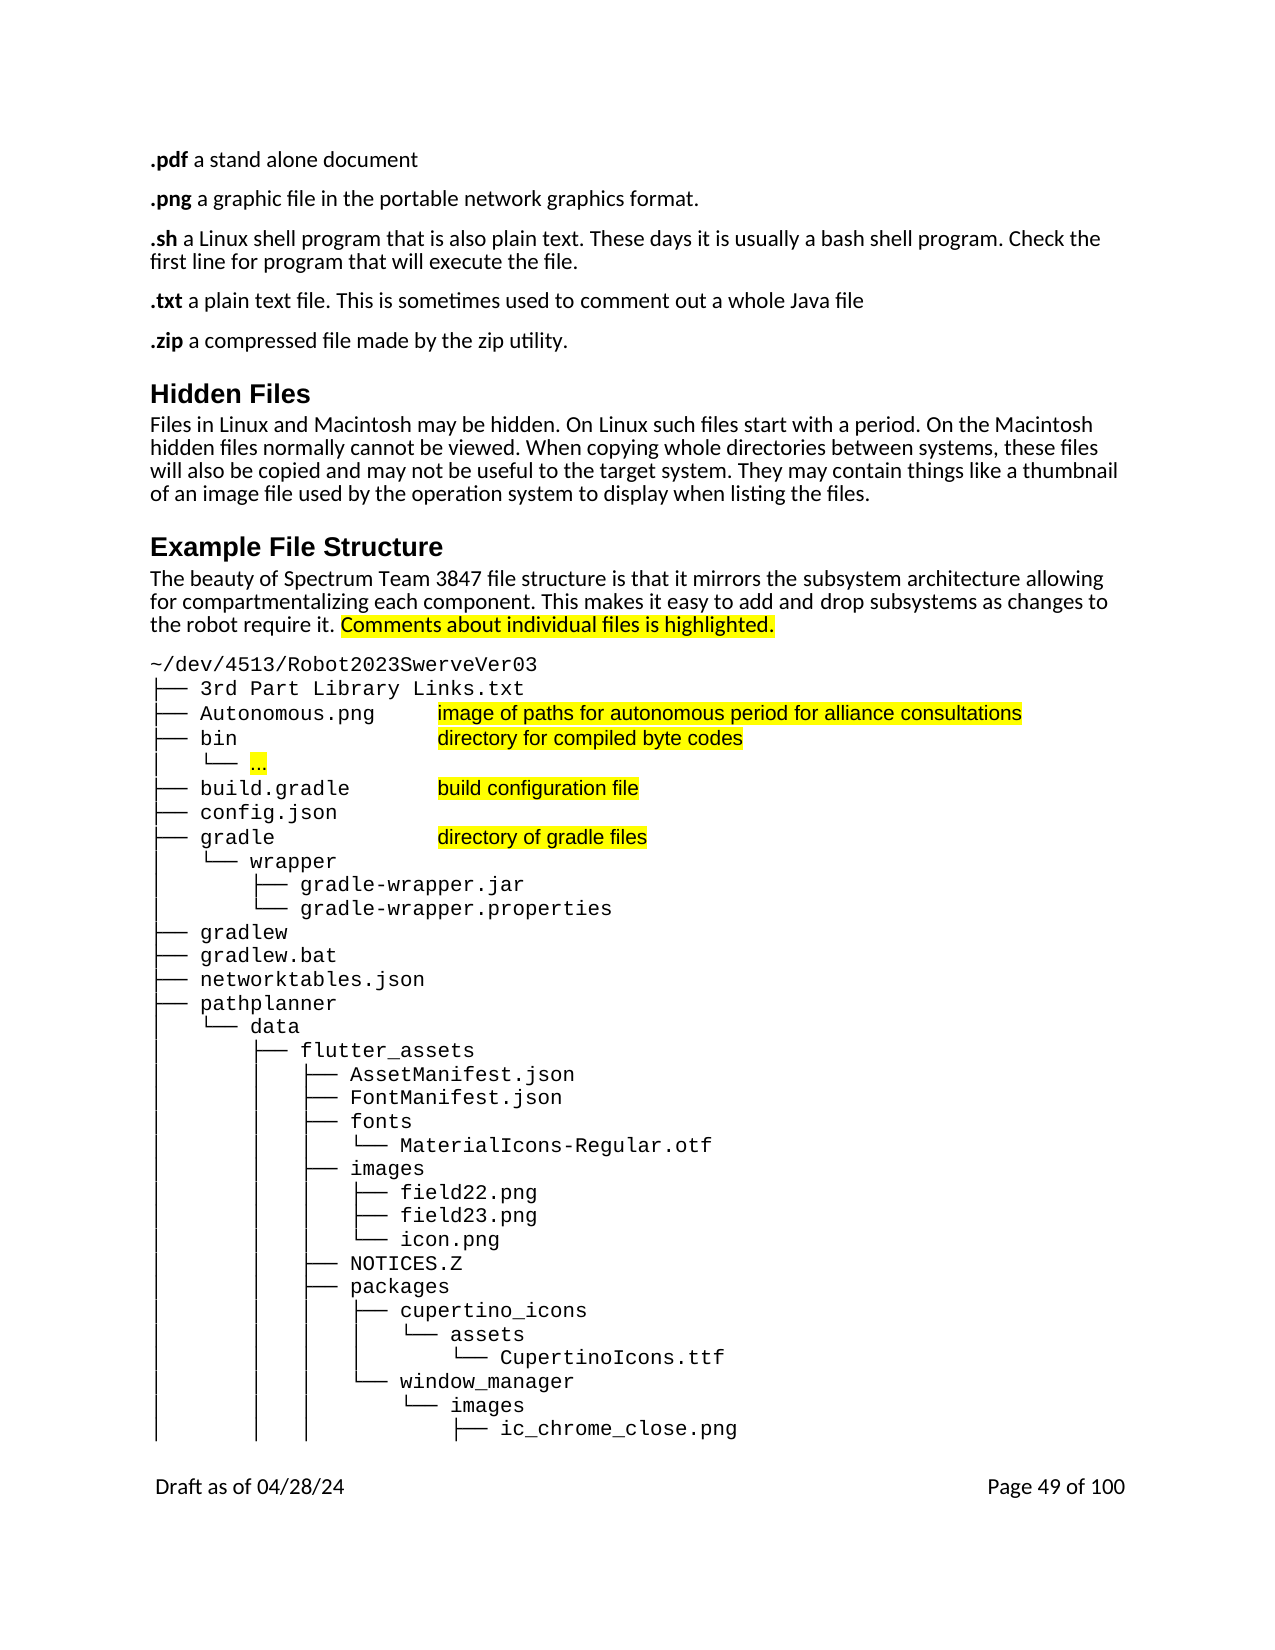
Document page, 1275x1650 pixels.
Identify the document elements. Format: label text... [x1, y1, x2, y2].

text │ │ ├── fonts [157, 1111, 256, 1134]
subtitle Hidden Files [150, 379, 1125, 409]
subtitle Example File Structure [150, 532, 1125, 563]
text │ │ │ │ └── assets [357, 1324, 1125, 1347]
text │ │ ├── fonts [257, 1111, 306, 1134]
text │ │ │ ├── field22.png [357, 1182, 1125, 1206]
text │ │ ├── NOTICES.Z [157, 1253, 256, 1276]
text ~/dev/4513/Robot2023SwerveVer03 [150, 654, 1125, 678]
text │ │ │ ├── field22.png [307, 1182, 356, 1206]
text │ │ ├── AssetManifest.json [157, 1064, 256, 1087]
text ├── bin directory for compiled byte codes [150, 727, 1125, 752]
text │ └── data [150, 1016, 1125, 1040]
text ├── 3rd Part Library Links.txt [150, 678, 1125, 702]
text │ │ ├── NOTICES.Z [307, 1253, 1125, 1276]
text ├── config.json [150, 802, 1125, 826]
text .pdf a stand alone document [150, 150, 1125, 173]
text Files in Linux and Macintosh may be hidden. On Linux such files start with a period. On the Macintosh hidden files normally cannot be viewed. When copying whole directories between systems, these files will also be copied and may not be useful to the target system. They may contain things like a thumbnail of an image file used by the operation system to display when listing the files. [150, 416, 1125, 507]
text │ │ │ ├── field23.png [150, 1206, 1125, 1229]
text │ │ │ │ └── assets [257, 1324, 306, 1347]
text .txt a plain text file. This is sometimes used to comment out a whole Java file [150, 292, 1125, 314]
text ├── gradle directory of gradle files [150, 826, 1125, 851]
text │ │ │ ├── ic_chrome_close.png [150, 1418, 1125, 1442]
text │ │ │ │ └── CupertinoIcons.ttf [150, 1347, 1125, 1371]
text ├── Autonomous.png image of paths for autonomous period for alliance consultations [150, 702, 1125, 727]
text │ │ │ └── MaterialIcons-Regular.otf [150, 1134, 1125, 1158]
text │ │ ├── images [150, 1158, 1125, 1182]
text │ │ ├── AssetManifest.json [257, 1064, 306, 1087]
text │ │ │ └── window_manager [150, 1371, 1125, 1395]
text │ │ ├── packages [150, 1276, 1125, 1300]
text │ └── wrapper [157, 851, 1125, 874]
text │ │ │ ├── cupertino_icons [150, 1300, 1125, 1324]
text ├── build.gradle build configuration file [150, 777, 1125, 802]
text │ │ │ ├── field22.png [257, 1182, 306, 1206]
text │ │ ├── NOTICES.Z [257, 1253, 306, 1276]
text ├── pathplanner [157, 993, 1125, 1016]
text │ │ │ │ └── assets [307, 1324, 356, 1347]
text │ │ │ └── images [257, 1395, 306, 1418]
text │ │ ├── fonts [307, 1111, 1125, 1134]
text │ │ │ └── images [157, 1395, 256, 1418]
text .sh a Linux shell program that is also plain text. These days it is usually a bash shell program. Check the first line for program that will execute the file. [150, 229, 1125, 275]
text .png a graphic file in the portable network graphics format. [150, 189, 1125, 212]
text │ └── gradle-wrapper.properties [150, 898, 1125, 922]
text │ │ │ └── icon.png [150, 1229, 1125, 1253]
text │ ├── flutter_assets [150, 1040, 1125, 1064]
text │ │ │ ├── field22.png [157, 1182, 256, 1206]
text │ ├── gradle-wrapper.jar [150, 874, 1125, 898]
text │ │ │ └── images [307, 1395, 1125, 1418]
text The beauty of Spectrum Team 3847 file structure is that it mirrors the subsystem architecture allowing for compartmentalizing each component. This makes it easy to add and drop subsystems as changes to the robot require it. Comments about individual files is highlighted. [150, 569, 1125, 638]
text ├── networktables.json [150, 969, 1125, 993]
text │ │ │ │ └── assets [157, 1324, 256, 1347]
text │ │ ├── AssetManifest.json [307, 1064, 1125, 1087]
text ├── gradlew.bat [150, 945, 1125, 969]
text │ │ ├── FontManifest.json [150, 1087, 1125, 1111]
text .zip a compressed file made by the zip utility. [150, 331, 1125, 354]
text ├── gradlew [157, 922, 1125, 945]
text │ └── ... [150, 752, 1125, 777]
